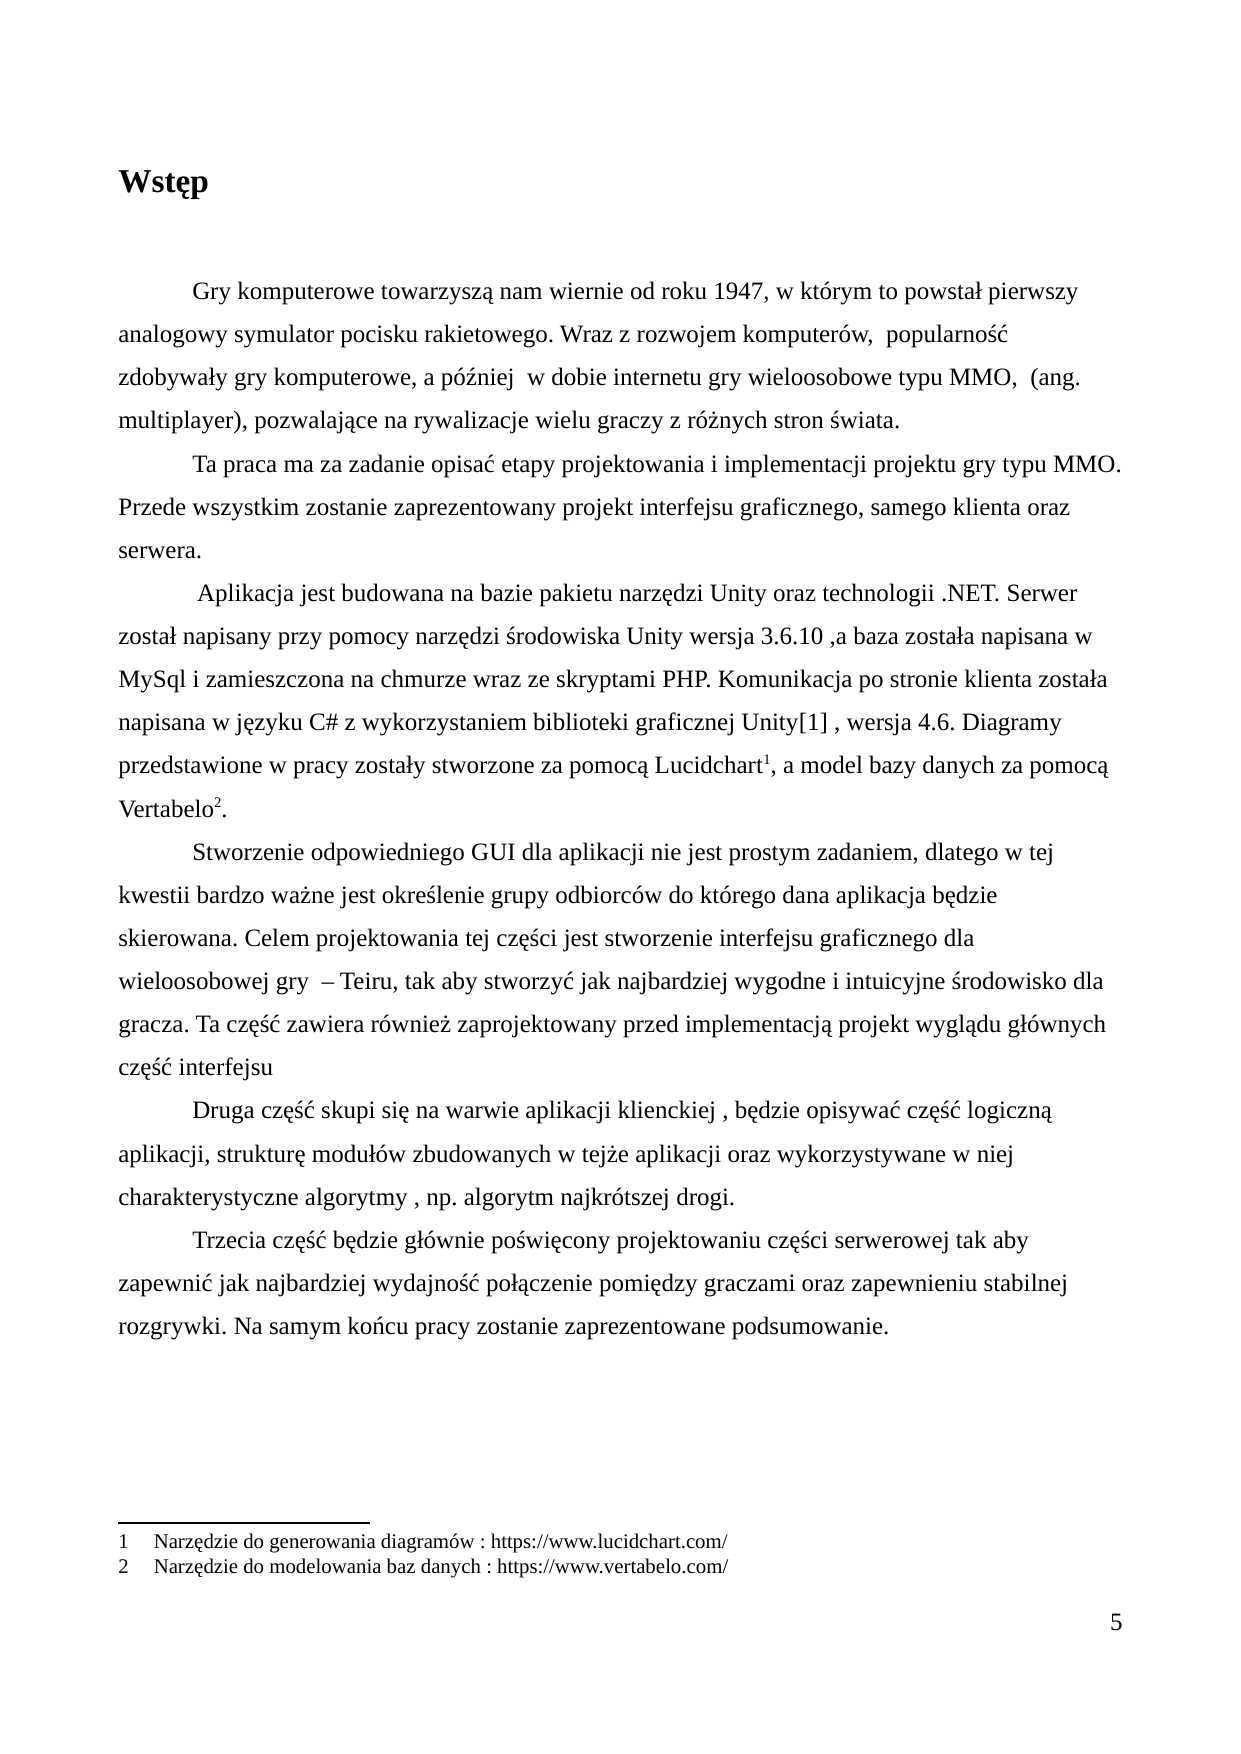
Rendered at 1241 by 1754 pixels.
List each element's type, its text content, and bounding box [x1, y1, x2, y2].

text Gry komputerowe towarzyszą nam wiernie od roku 1947, w którym to powstał pierwszy analogowy symulator pocisku rakietowego. Wraz z rozwojem komputerów, popularność zdobywały gry komputerowe, a później w dobie internetu gry wieloosobowe typu MMO, (ang. multiplayer), pozwalające na rywalizacje wielu graczy z różnych stron świata. [118, 276, 1122, 434]
text Stworzenie odpowiedniego GUI dla aplikacji nie jest prostym zadaniem, dlatego w tej kwestii bardzo ważne jest określenie grupy odbiorców do którego dana aplikacja będzie skierowana. Celem projektowania tej części jest stworzenie interfejsu graficznego dla wieloosobowej gry – Teiru, tak aby stworzyć jak najbardziej wygodne i intuicyjne środowisko dla gracza. Ta część zawiera również zaprojektowany przed implementacją projekt wyglądu głównych część interfejsu [118, 837, 1122, 1081]
text Ta praca ma za zadanie opisać etapy projektowania i implementacji projektu gry typu MMO. Przede wszystkim zostanie zaprezentowany projekt interfejsu graficznego, samego klienta oraz serwera. [118, 449, 1122, 564]
text Narzędzie do generowania diagramów : https://www.lucidchart.com/ [118, 1529, 1122, 1553]
text Wstęp [118, 161, 1122, 199]
text Aplikacja jest budowana na bazie pakietu narzędzi Unity oraz technologii .NET. Serwer został napisany przy pomocy narzędzi środowiska Unity wersja 3.6.10 ,a baza została napisana w MySql i zamieszczona na chmurze wraz ze skryptami PHP. Komunikacja po stronie klienta została napisana w języku C# z wykorzystaniem biblioteki graficznej Unity[1] , wersja 4.6. Diagramy przedstawione w pracy zostały stworzone za pomocą Lucidchart, a model bazy danych za pomocą Vertabelo. [118, 578, 1122, 822]
text Trzecia część będzie głównie poświęcony projektowaniu części serwerowej tak aby zapewnić jak najbardziej wydajność połączenie pomiędzy graczami oraz zapewnieniu stabilnej rozgrywki. Na samym końcu pracy zostanie zaprezentowane podsumowanie. [118, 1225, 1122, 1340]
text Narzędzie do modelowania baz danych : https://www.vertabelo.com/ [118, 1553, 1122, 1578]
text Druga część skupi się na warwie aplikacji klienckiej , będzie opisywać część logiczną aplikacji, strukturę modułów zbudowanych w tejże aplikacji oraz wykorzystywane w niej charakterystyczne algorytmy , np. algorytm najkrótszej drogi. [118, 1096, 1122, 1211]
